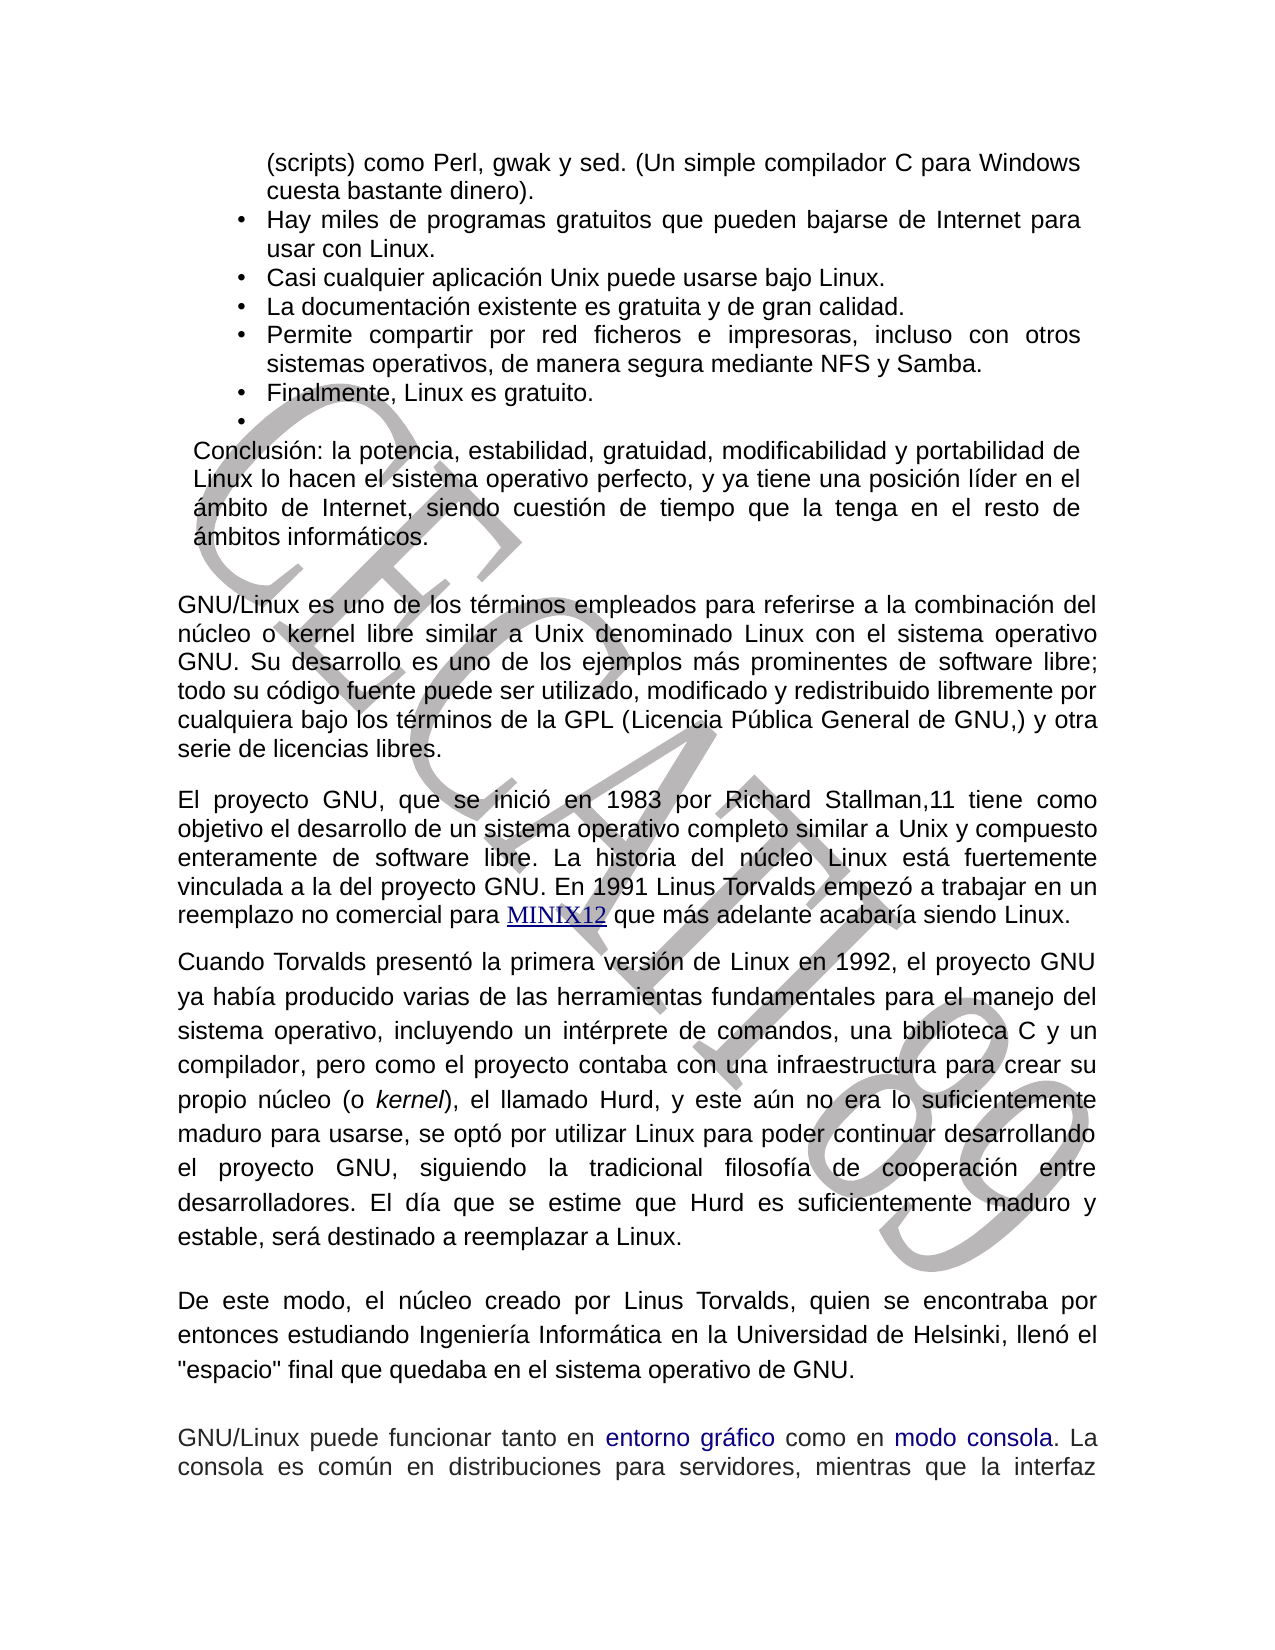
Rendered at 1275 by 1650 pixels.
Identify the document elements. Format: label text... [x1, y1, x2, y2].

text Conclusión: la potencia, estabilidad, gratuidad, modificabilidad y portabilidad de Linux lo hacen el sistema operativo perfecto, y ya tiene una posición líder en el ámbito de Internet, siendo cuestión de tiempo que la tenga en el resto de ámbitos informáticos. [214, 436, 1082, 551]
list Casi cualquier aplicación Unix puede usarse bajo Linux. [237, 263, 1082, 292]
list (scripts) como Perl, gwak y sed. (Un simple compilador C para Windows cuesta bastante dinero). [237, 148, 1082, 205]
list Finalmente, Linux es gratuito. [237, 378, 1082, 407]
text #<Directory /usr/share/phpMyAdmin/> [612, 941, 700, 1015]
text #<Directory /usr/share/phpMyAdmin/> [807, 997, 1009, 1199]
text #<Directory /usr/share/phpMyAdmin/> [692, 941, 858, 1091]
text El proyecto GNU, que se inició en 1983 por Richard Stallman,11 tiene como objetivo el desarrollo de un sistema operativo completo similar a Unix y compuesto enteramente de software libre. La historia del núcleo Linux está fuertemente vinculada a la del proyecto GNU. En 1991 Linus Torvalds empezó a trabajar en un reemplazo no comercial para MINIX12 que más adelante acabaría siendo Linux. [713, 785, 1098, 929]
list La documentación existente es gratuita y de gran calidad. [237, 292, 1082, 320]
text El proyecto GNU, que se inició en 1983 por Richard Stallman,11 tiene como objetivo el desarrollo de un sistema operativo completo similar a Unix y compuesto enteramente de software libre. La historia del núcleo Linux está fuertemente vinculada a la del proyecto GNU. En 1991 Linus Torvalds empezó a trabajar en un reemplazo no comercial para MINIX12 que más adelante acabaría siendo Linux. [600, 785, 781, 929]
text GNU/Linux puede funcionar tanto en entorno gráfico como en modo consola. La consola es común en distribuciones para servidores, mientras que la interfaz [177, 1423, 1098, 1481]
text #<Directory /usr/share/phpMyAdmin/> [878, 1201, 913, 1251]
text De este modo, el núcleo creado por Linus Torvalds, quien se encontraba por entonces estudiando Ingeniería Informática en la Universidad de Helsinki, llenó el "espacio" final que quedaba en el sistema operativo de GNU. [177, 1280, 1098, 1383]
list Hay miles de programas gratuitos que pueden bajarse de Internet para usar con Linux. [237, 205, 1082, 263]
text El proyecto GNU, que se inició en 1983 por Richard Stallman,11 tiene como objetivo el desarrollo de un sistema operativo completo similar a Unix y compuesto enteramente de software libre. La historia del núcleo Linux está fuertemente vinculada a la del proyecto GNU. En 1991 Linus Torvalds empezó a trabajar en un reemplazo no comercial para MINIX12 que más adelante acabaría siendo Linux. [177, 785, 616, 929]
text Conclusión: la potencia, estabilidad, gratuidad, modificabilidad y portabilidad de Linux lo hacen el sistema operativo perfecto, y ya tiene una posición líder en el ámbito de Internet, siendo cuestión de tiempo que la tenga en el resto de ámbitos informáticos. [193, 436, 244, 551]
list Permite compartir por red ficheros e impresoras, incluso con otros sistemas operativos, de manera segura mediante NFS y Samba. [237, 320, 1082, 378]
text GNU/Linux es uno de los términos empleados para referirse a la combinación del núcleo o kernel libre similar a Unix denominado Linux con el sistema operativo GNU. Su desarrollo es uno de los ejemplos más prominentes de software libre; todo su código fuente puede ser utilizado, modificado y redistribuido libremente por cualquiera bajo los términos de la GPL (Licencia Pública General de GNU,) y otra serie de licencias libres. [177, 590, 1098, 762]
text #<Directory /usr/share/phpMyAdmin/> [946, 1080, 1089, 1251]
text Cuando Torvalds presentó la primera versión de Linux en 1992, el proyecto GNU ya había producido varias de las herramientas fundamentales para el manejo del sistema operativo, incluyendo un intérprete de comandos, una biblioteca C y un compilador, pero como el proyecto contaba con una infraestructura para crear su propio núcleo (o kernel), el llamado Hurd, y este aún no era lo suficientemente maduro para usarse, se optó por utilizar Linux para poder continuar desarrollando el proyecto GNU, siguiendo la tradicional filosofía de cooperación entre desarrolladores. El día que se estime que Hurd es suficientemente maduro y estable, será destinado a reemplazar a Linux. [177, 941, 1098, 1251]
